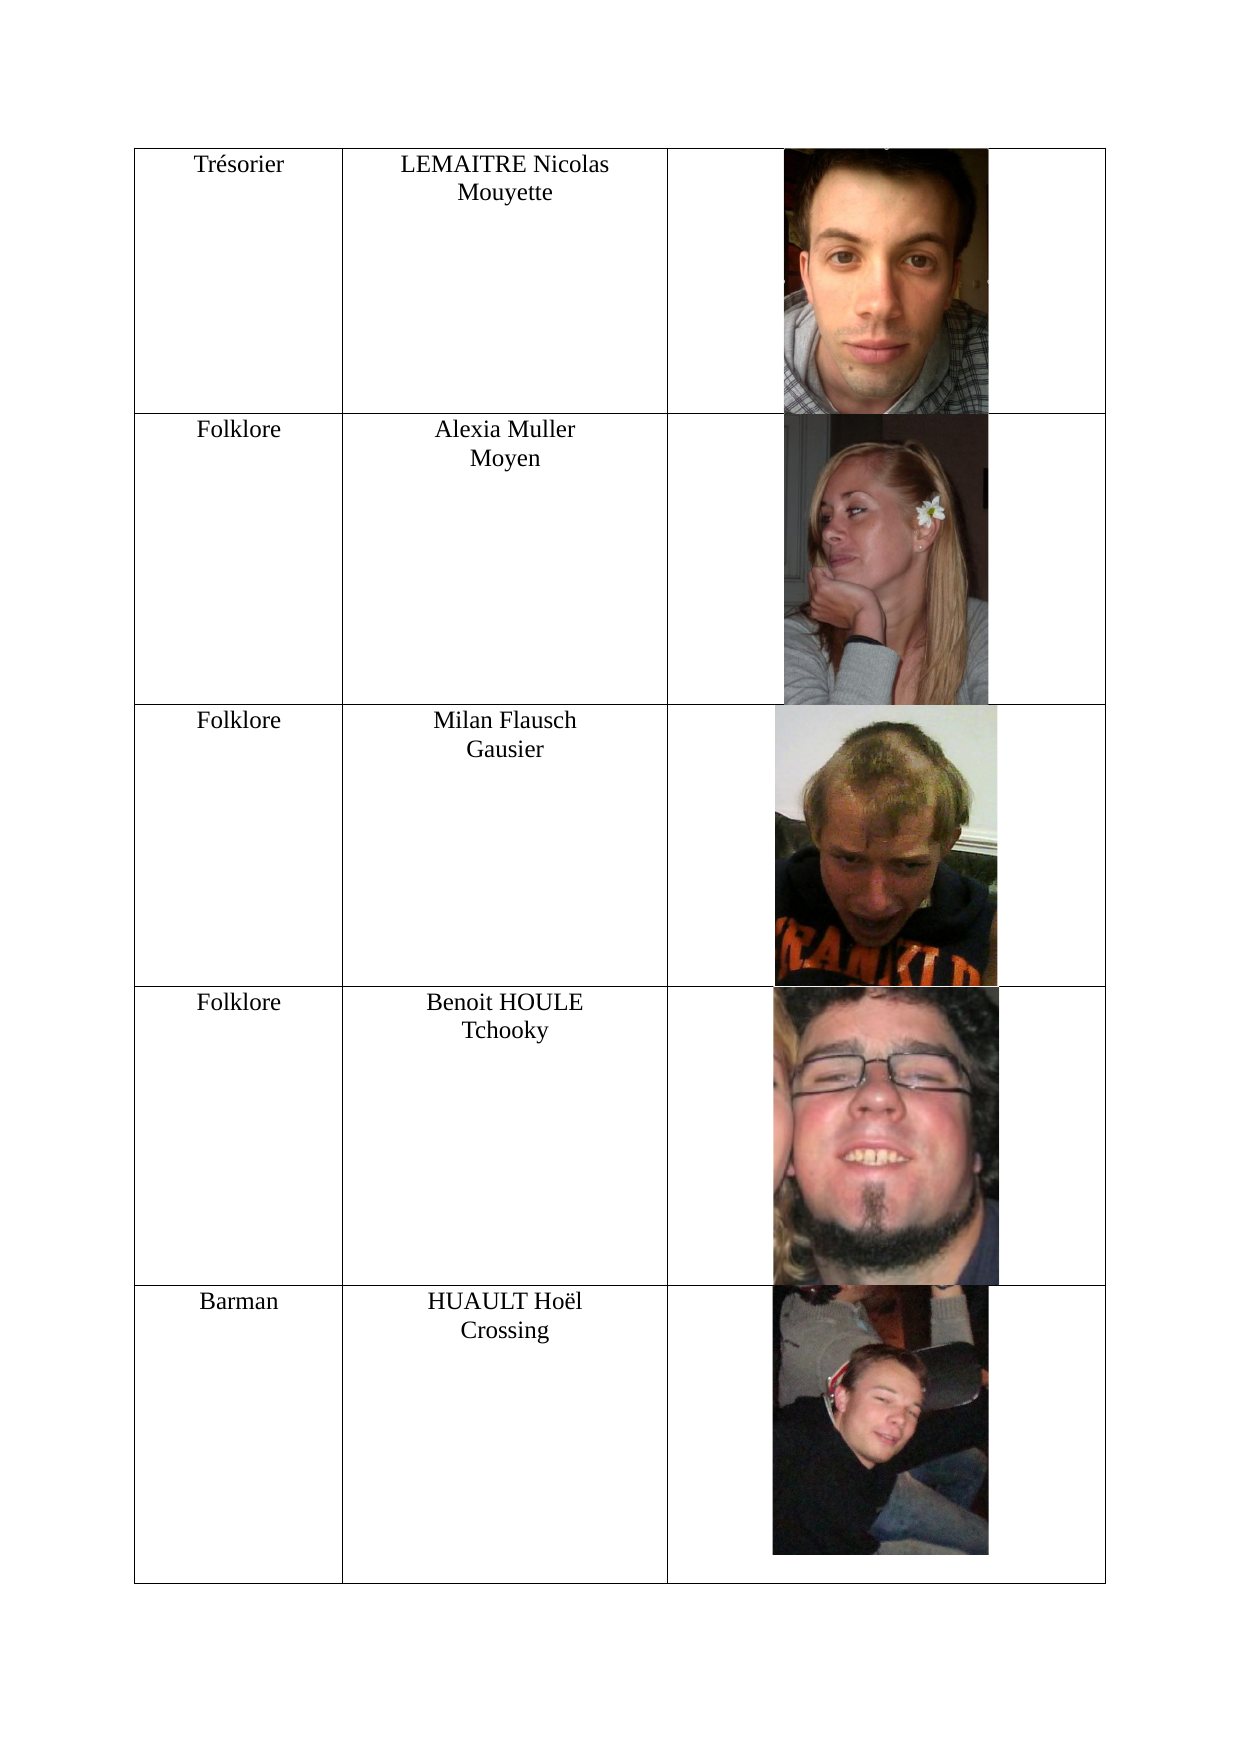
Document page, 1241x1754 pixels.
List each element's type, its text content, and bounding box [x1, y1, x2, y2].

table_cell LEMAITRE Nicolas Mouyette [343, 149, 667, 413]
table_cell Trésorier [135, 149, 342, 413]
table_cell [998, 705, 1105, 986]
table_cell [668, 987, 773, 1285]
picture [772, 1285, 989, 1555]
table_cell [989, 149, 1105, 413]
table_cell [668, 1286, 1105, 1583]
table_cell HUAULT Hoël Crossing [343, 1286, 667, 1583]
table_cell [668, 149, 783, 413]
table_cell [668, 705, 775, 986]
table_cell Folklore [135, 987, 342, 1285]
table_cell Barman [135, 1286, 342, 1583]
table_cell [668, 414, 784, 704]
table_cell Milan Flausch Gausier [343, 705, 667, 986]
table_cell [989, 414, 1105, 704]
table_cell Folklore [135, 705, 342, 986]
table_cell Alexia Muller Moyen [343, 414, 667, 704]
table_cell [1000, 987, 1105, 1285]
picture [783, 148, 989, 414]
table_cell Benoit HOULE Tchooky [343, 987, 667, 1285]
table_cell Folklore [135, 414, 342, 704]
